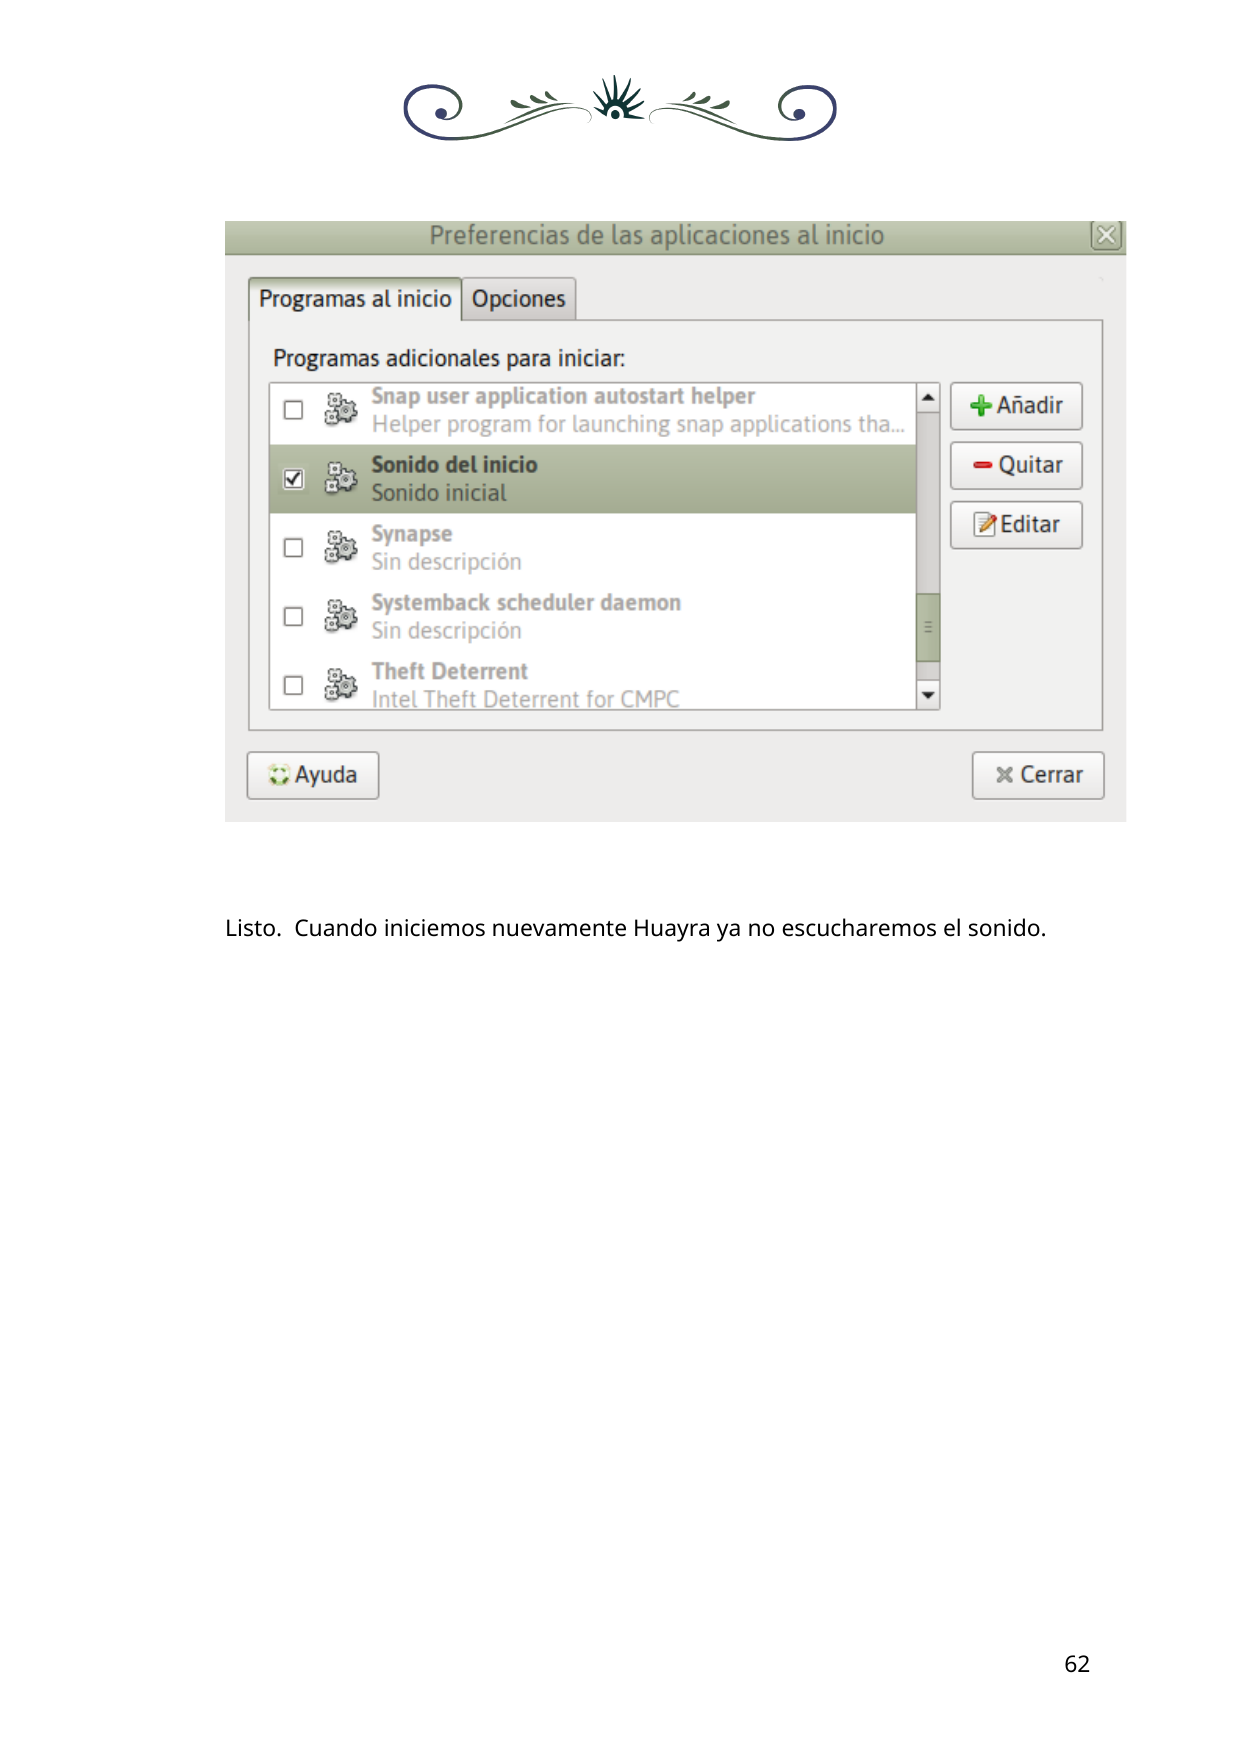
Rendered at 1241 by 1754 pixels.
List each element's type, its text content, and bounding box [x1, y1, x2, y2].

picture [403, 75, 837, 141]
text Listo. Cuando iniciemos nuevamente Huayra ya no escucharemos el sonido. [150, 912, 1090, 943]
picture [225, 221, 1127, 822]
